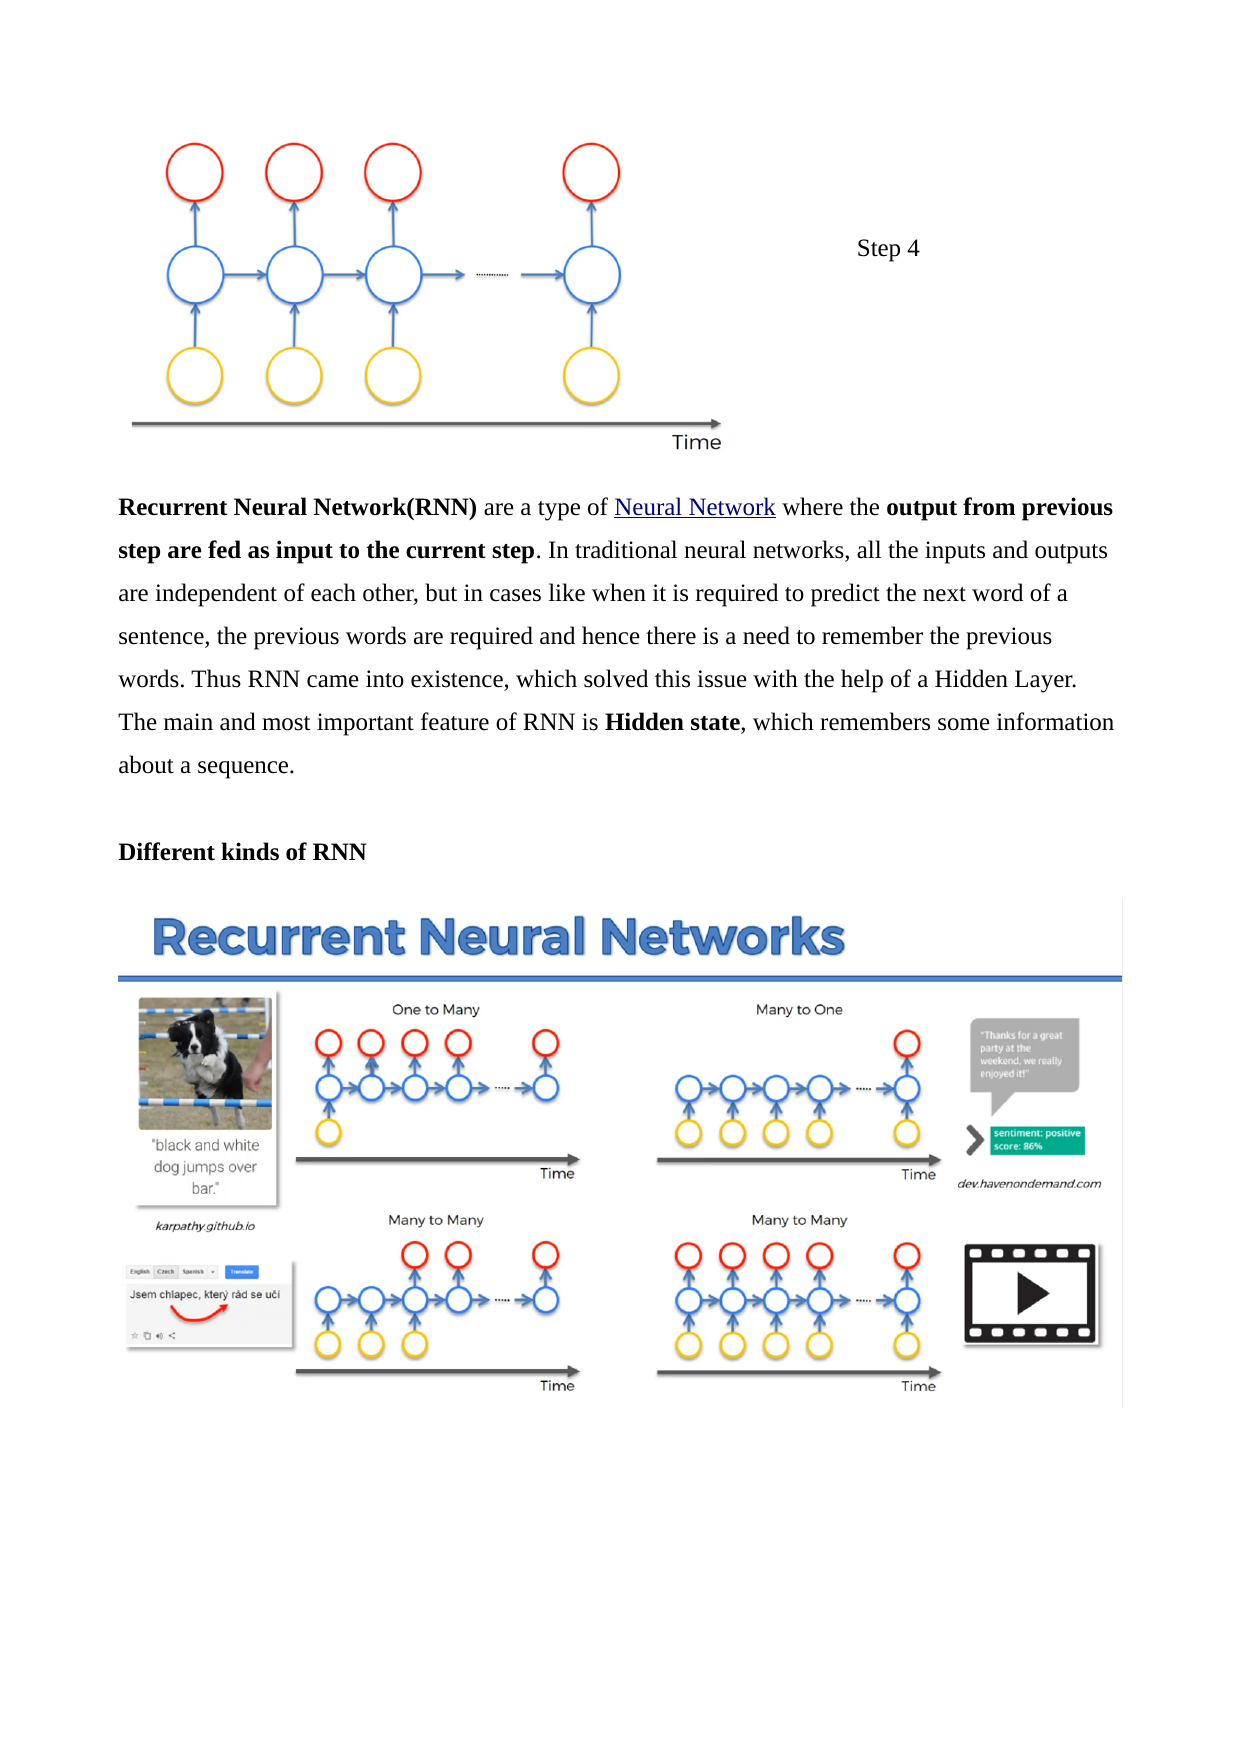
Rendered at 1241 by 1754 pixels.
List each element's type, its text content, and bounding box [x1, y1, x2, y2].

text Step 4 [754, 233, 1122, 262]
text [118, 233, 131, 262]
picture [118, 898, 1123, 1407]
picture [131, 131, 754, 452]
text Different kinds of RNN [118, 837, 1122, 866]
text Recurrent Neural Network(RNN) are a type of Neural Network where the output from previous step are fed as input to the current step. In traditional neural networks, all the inputs and outputs are independent of each other, but in cases like when it is required to predict the next word of a sentence, the previous words are required and hence there is a need to remember the previous words. Thus RNN came into existence, which solved this issue with the help of a Hidden Layer. The main and most important feature of RNN is Hidden state, which remembers some information about a sequence. [118, 492, 1122, 779]
